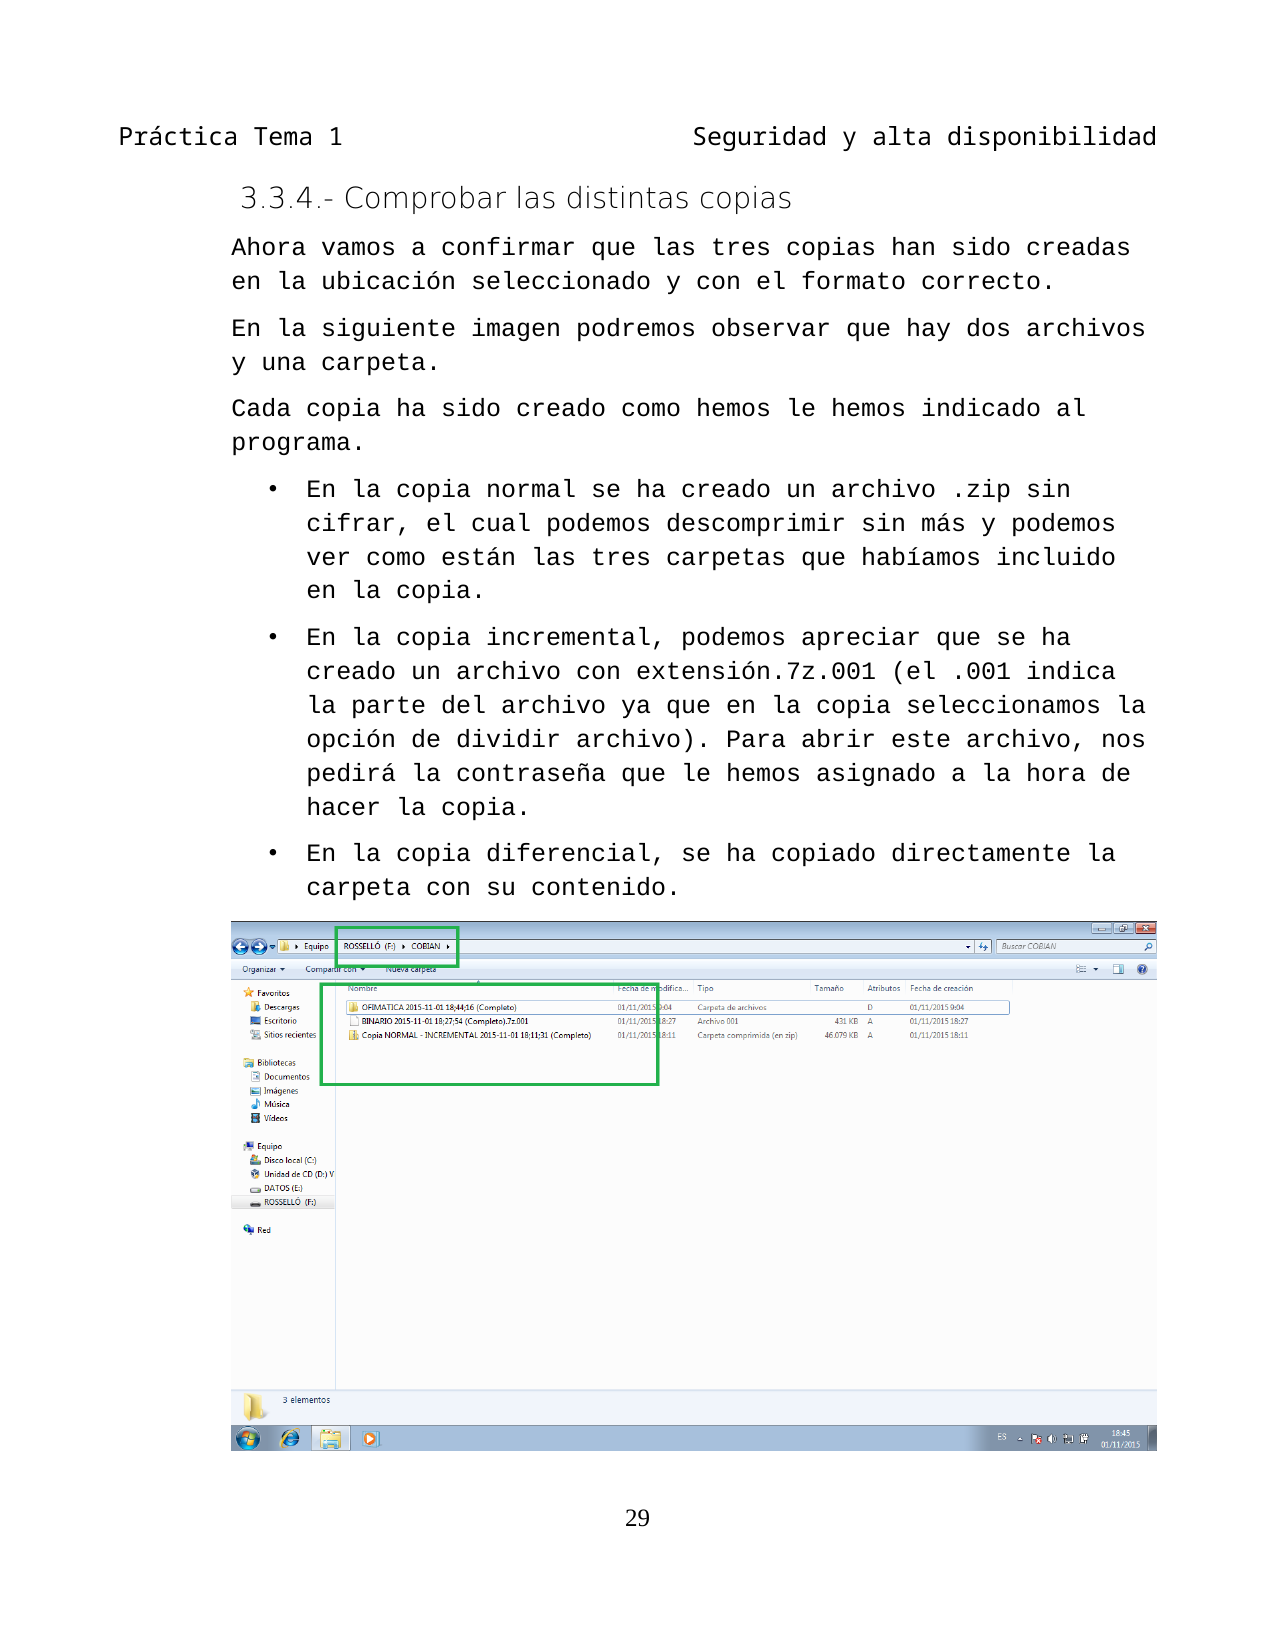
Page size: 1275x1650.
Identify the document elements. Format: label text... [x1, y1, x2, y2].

text En la siguiente imagen podremos observar que hay dos archivos y una carpeta. [231, 315, 1157, 378]
list En la copia diferencial, se ha copiado directamente la carpeta con su contenido. [268, 841, 1157, 903]
list Comprobar las distintas copias [231, 182, 1157, 216]
text Cada copia ha sido creado como hemos le hemos indicado al programa. [231, 396, 1157, 458]
picture [231, 921, 1157, 1451]
text Ahora vamos a confirmar que las tres copias han sido creadas en la ubicación seleccionado y con el formato correcto. [231, 235, 1157, 297]
list En la copia incremental, podemos apreciar que se ha creado un archivo con extensión.7z.001 (el .001 indica la parte del archivo ya que en la copia seleccionamos la opción de dividir archivo). Para abrir este archivo, nos pedirá la contraseña que le hemos asignado a la hora de hacer la copia. [268, 624, 1157, 823]
list En la copia normal se ha creado un archivo .zip sin cifrar, el cual podemos descomprimir sin más y podemos ver como están las tres carpetas que habíamos incluido en la copia. [268, 476, 1157, 606]
